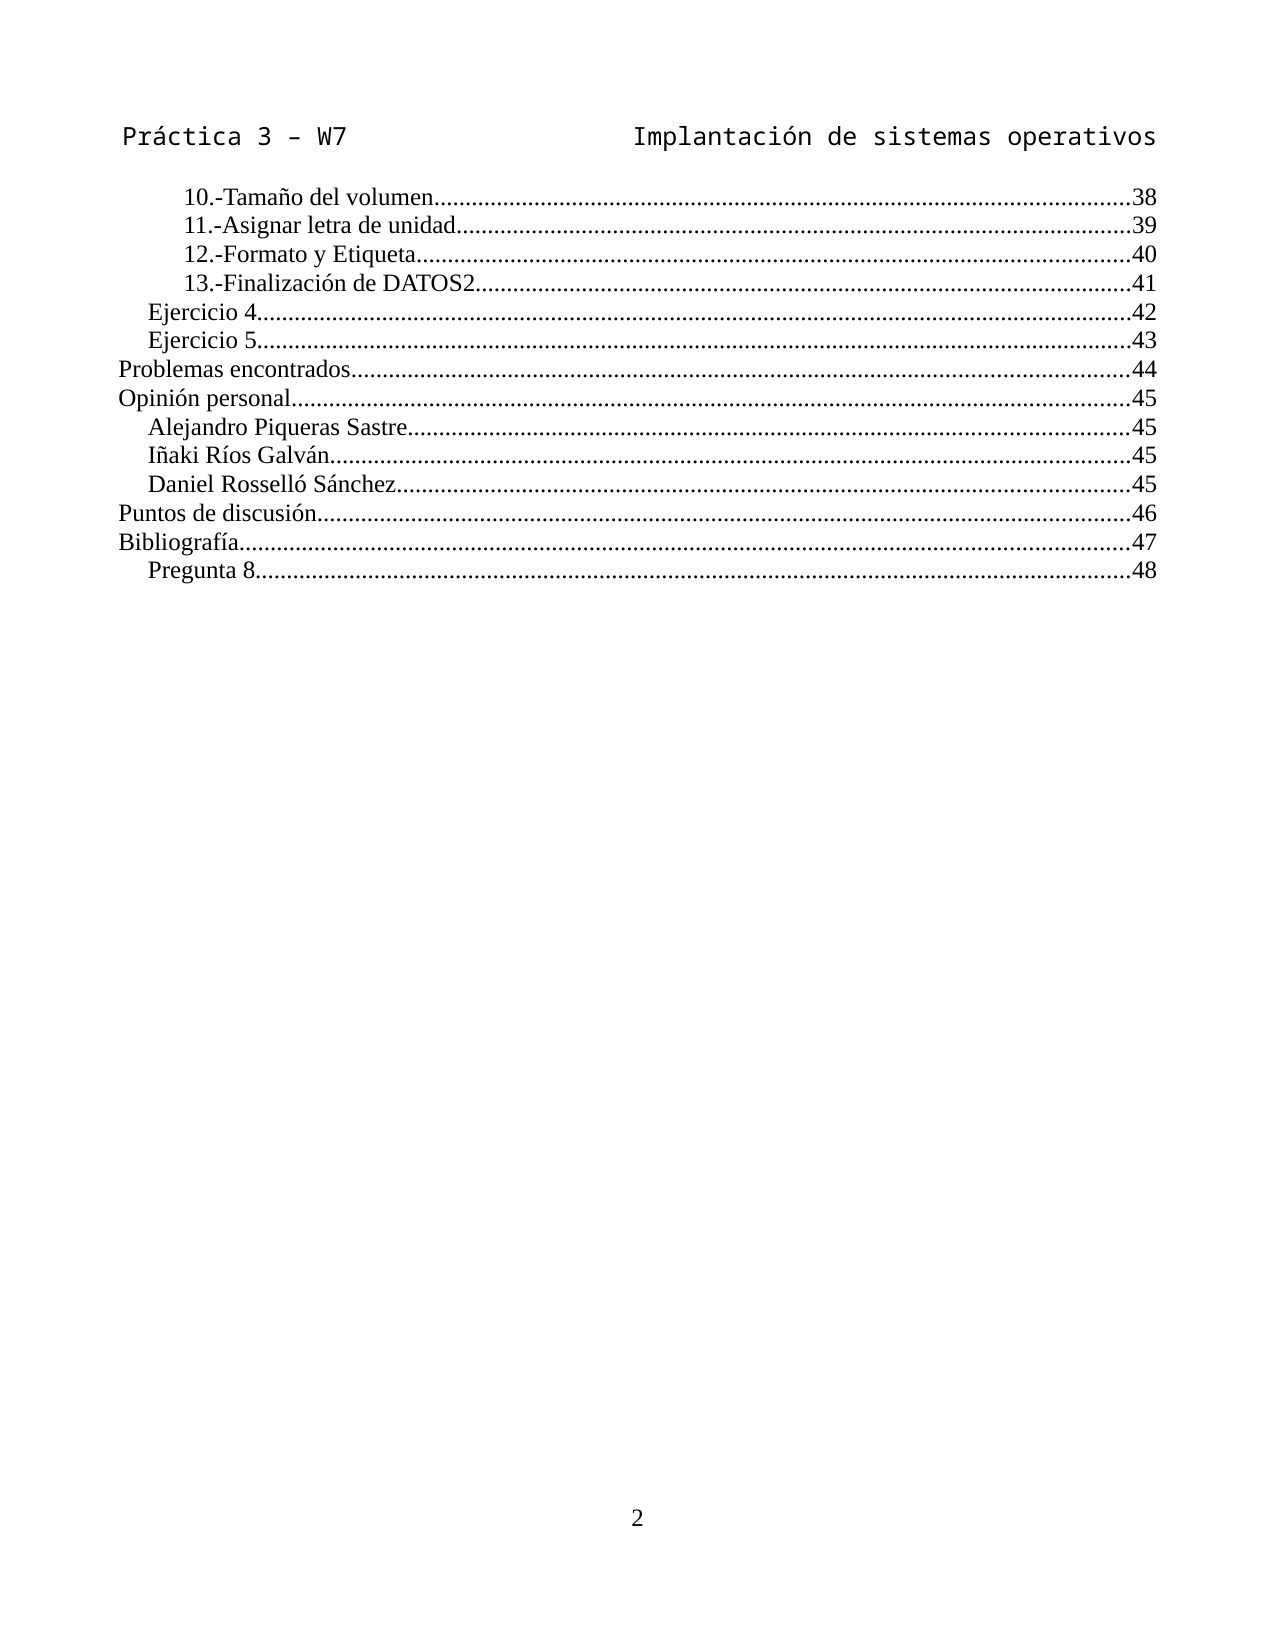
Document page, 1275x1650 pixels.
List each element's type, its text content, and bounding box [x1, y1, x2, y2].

text 11.-Asignar letra de unidad 39 [177, 210, 1157, 239]
text Problemas encontrados 44 [118, 354, 1157, 383]
text Alejandro Piqueras Sastre 45 [148, 412, 1157, 440]
text Ejercicio 4 42 [148, 297, 1157, 325]
text 13.-Finalización de DATOS2 41 [177, 268, 1157, 297]
text Iñaki Ríos Galván 45 [148, 440, 1157, 469]
text Pregunta 8 48 [148, 555, 1157, 584]
text Daniel Rosselló Sánchez 45 [148, 469, 1157, 498]
text Opinión personal 45 [118, 383, 1157, 412]
text 10.-Tamaño del volumen 38 [177, 182, 1157, 210]
text Puntos de discusión 46 [118, 498, 1157, 527]
text Bibliografía 47 [118, 527, 1157, 555]
text 12.-Formato y Etiqueta 40 [177, 239, 1157, 268]
text Ejercicio 5 43 [148, 325, 1157, 354]
